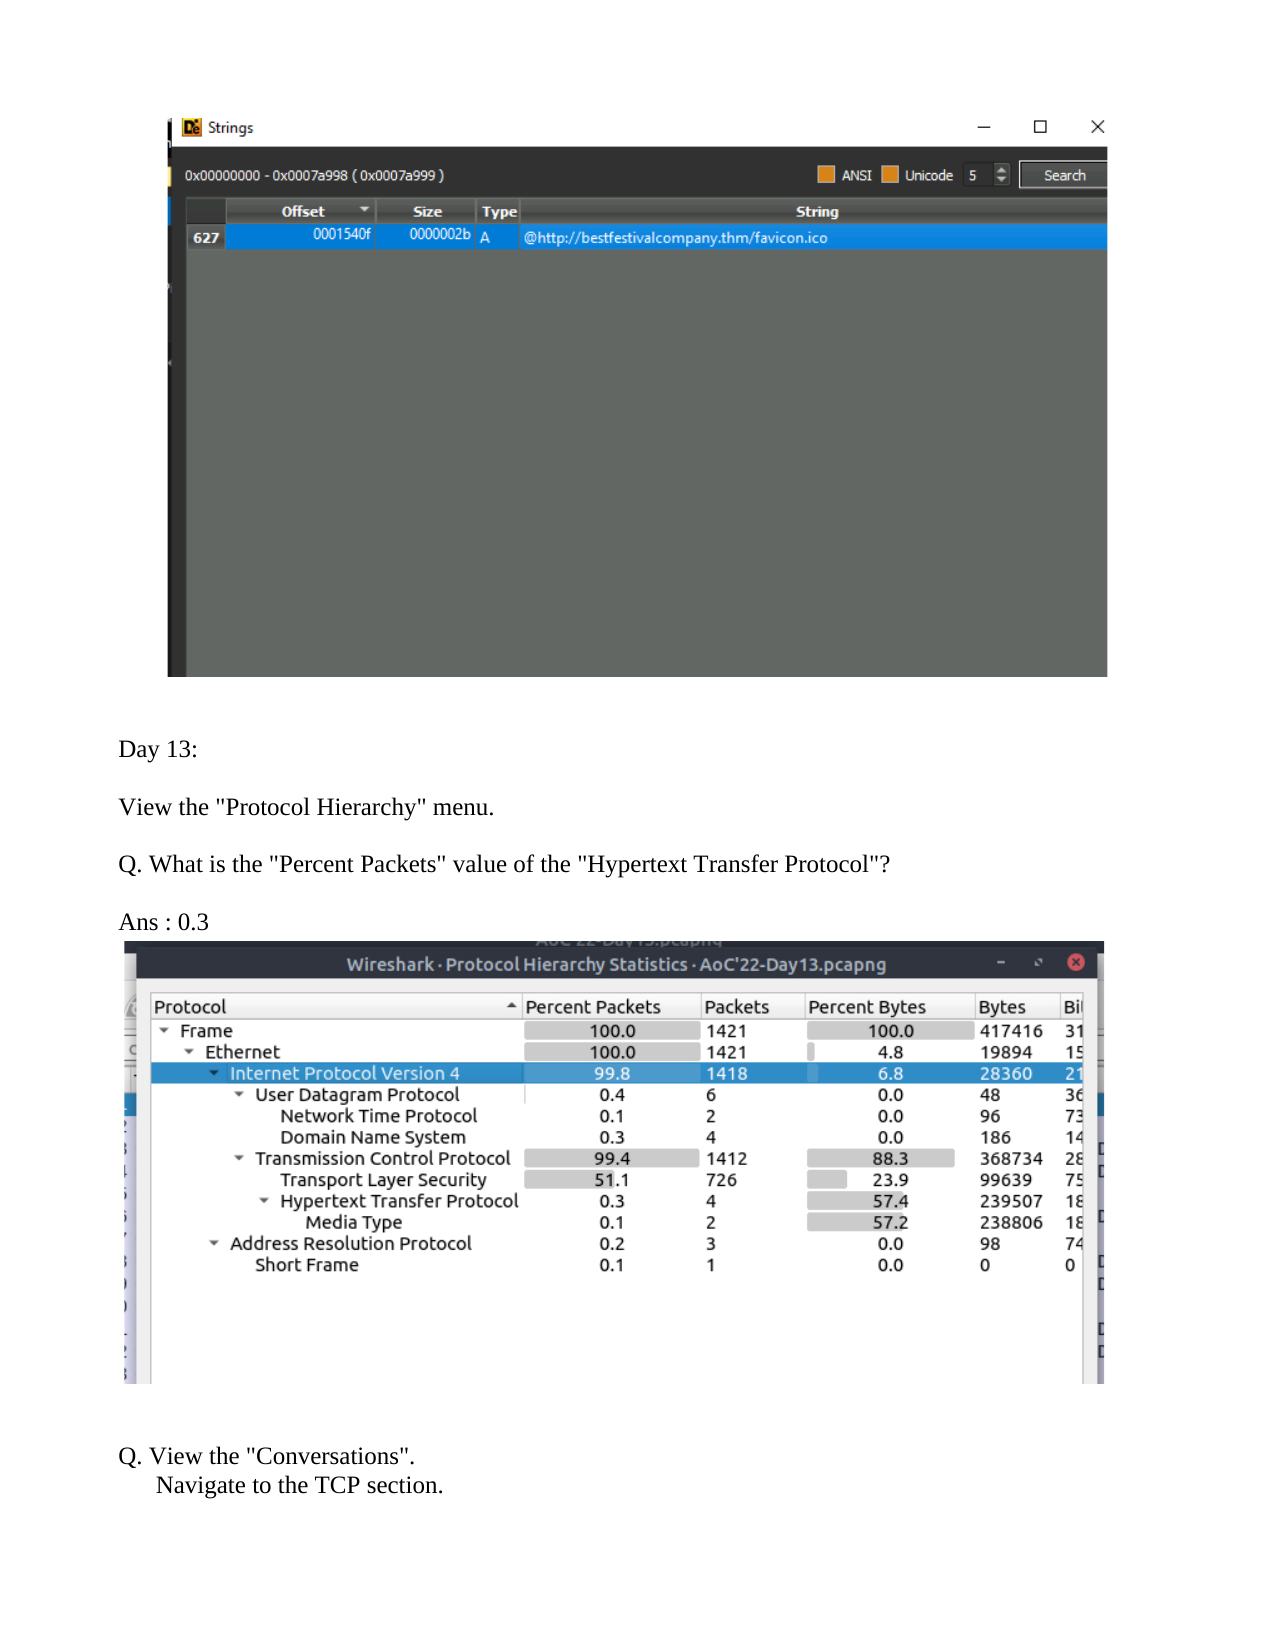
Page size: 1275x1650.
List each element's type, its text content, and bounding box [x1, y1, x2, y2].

text Q. What is the "Percent Packets" value of the "Hypertext Transfer Protocol"? [118, 849, 1157, 878]
text Q. View the "Conversations". [118, 1441, 1157, 1470]
text Day 13: [118, 734, 1157, 763]
picture [167, 118, 1108, 677]
text View the "Protocol Hierarchy" menu. [118, 792, 1157, 821]
text Navigate to the TCP section. [118, 1470, 1157, 1499]
text Ans : 0.3 [118, 907, 1157, 936]
picture [124, 941, 1105, 1384]
